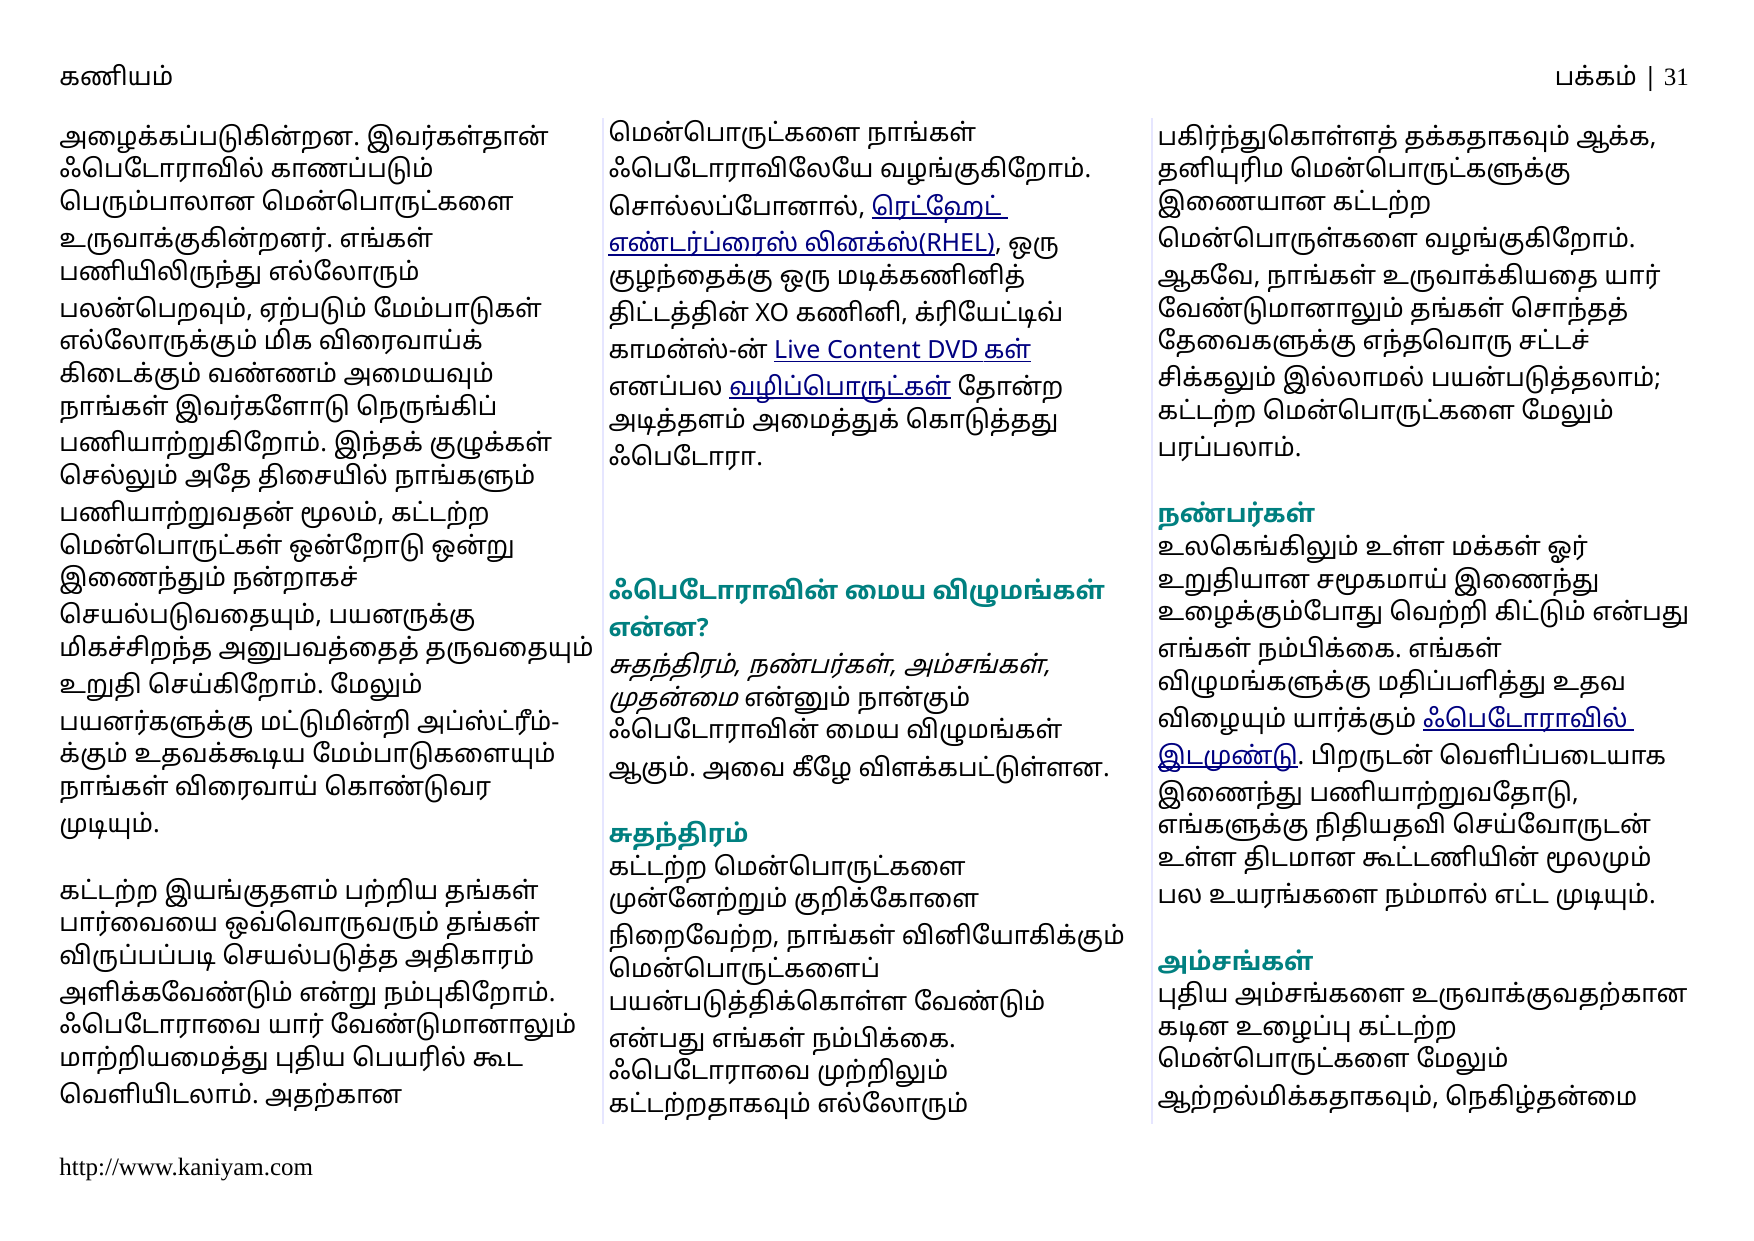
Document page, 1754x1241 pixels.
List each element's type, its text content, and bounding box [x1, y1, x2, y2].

text மென்பொருட்களை நாங்கள் ஃபெடோராவிலேயே வழங்குகிறோம். சொல்லப்போனால், ரெட்ஹேட் எண்டர்ப்ரைஸ் லினக்ஸ்(RHEL), ஒரு குழந்தைக்கு ஒரு மடிக்கணினித் திட்டத்தின் XO கணினி, க்ரியேட்டிவ் காமன்ஸ்-ன் Live Content DVDகள் எனப்பல வழிப்பொருட்கள் தோன்ற அடித்தளம் அமைத்துக் கொடுத்தது ஃபெடோரா. [608, 118, 1146, 475]
text அழைக்கப்படுகின்றன. இவர்கள்தான் ஃபெடோராவில் காணப்படும் பெரும்பாலான மென்பொருட்களை உருவாக்குகின்றனர். எங்கள் பணியிலிருந்து எல்லோரும் பலன்பெறவும், ஏற்படும் மேம்பாடுகள் எல்லோருக்கும் மிக விரைவாய்க் கிடைக்கும் வண்ணம் அமையவும் நாங்கள் இவர்களோடு நெருங்கிப் பணியாற்றுகிறோம். இந்தக் குழுக்கள் செல்லும் அதே திசையில் நாங்களும் பணியாற்றுவதன் மூலம், கட்டற்ற மென்பொருட்கள் ஒன்றோடு ஒன்று இணைந்தும் நன்றாகச் செயல்படுவதையும், பயனருக்கு மிகச்சிறந்த அனுபவத்தைத் தருவதையும் உறுதி செய்கிறோம். மேலும் பயனர்களுக்கு மட்டுமின்றி அப்ஸ்ட்ரீம்-க்கும் உதவக்கூடிய மேம்பாடுகளையும் நாங்கள் விரைவாய் கொண்டுவர முடியும். [59, 118, 597, 843]
text உலகெங்கிலும் உள்ள மக்கள் ஓர் உறுதியான சமூகமாய் இணைந்து உழைக்கும்போது வெற்றி கிட்டும் என்பது எங்கள் நம்பிக்கை. எங்கள் விழுமங்களுக்கு மதிப்பளித்து உதவ விழையும் யார்க்கும் ஃபெடோராவில் இடமுண்டு. பிறருடன் வெளிப்படையாக இணைந்து பணியாற்றுவதோடு, எங்களுக்கு நிதியதவி செய்வோருடன் உள்ள திடமான கூட்டணியின் மூலமும் பல உயரங்களை நம்மால் எட்ட முடியும். [1157, 533, 1695, 914]
text அம்சங்கள் [1157, 948, 1695, 980]
text கட்டற்ற இயங்குதளம் பற்றிய தங்கள் பார்வையை ஒவ்வொருவரும் தங்கள் விருப்பப்படி செயல்படுத்த அதிகாரம் அளிக்கவேண்டும் என்று நம்புகிறோம். ஃபெடோராவை யார் வேண்டுமானாலும் மாற்றியமைத்து புதிய பெயரில் கூட வெளியிடலாம். அதற்கான [59, 877, 597, 1114]
text நண்பர்கள் [1157, 501, 1695, 533]
text ஃபெடோராவின் மைய விழுமங்கள் என்ன? [608, 577, 1146, 647]
text புதிய அம்சங்களை உருவாக்குவதற்கான கடின உழைப்பு கட்டற்ற மென்பொருட்களை மேலும் ஆற்றல்மிக்கதாகவும், நெகிழ்தன்மை [1157, 980, 1695, 1115]
text சுதந்திரம் [608, 820, 1146, 853]
text சுதந்திரம், நண்பர்கள், அம்சங்கள், முதன்மை என்னும் நான்கும் ஃபெடோராவின் மைய விழுமங்கள் ஆகும். அவை கீழே விளக்கபட்டுள்ளன. [608, 647, 1146, 786]
text கட்டற்ற மென்பொருட்களை முன்னேற்றும் குறிக்கோளை நிறைவேற்ற, நாங்கள் வினியோகிக்கும் மென்பொருட்களைப் பயன்படுத்திக்கொள்ள வேண்டும் என்பது எங்கள் நம்பிக்கை. ஃபெடோராவை முற்றிலும் கட்டற்றதாகவும் எல்லோரும் [608, 853, 1146, 1122]
text பகிர்ந்துகொள்ளத் தக்கதாகவும் ஆக்க, தனியுரிம மென்பொருட்களுக்கு இணையான கட்டற்ற மென்பொருள்களை வழங்குகிறோம். ஆகவே, நாங்கள் உருவாக்கியதை யார் வேண்டுமானாலும் தங்கள் சொந்தத் தேவைகளுக்கு எந்தவொரு சட்டச் சிக்கலும் இல்லாமல் பயன்படுத்தலாம்; கட்டற்ற மென்பொருட்களை மேலும் பரப்பலாம். [1157, 118, 1695, 466]
